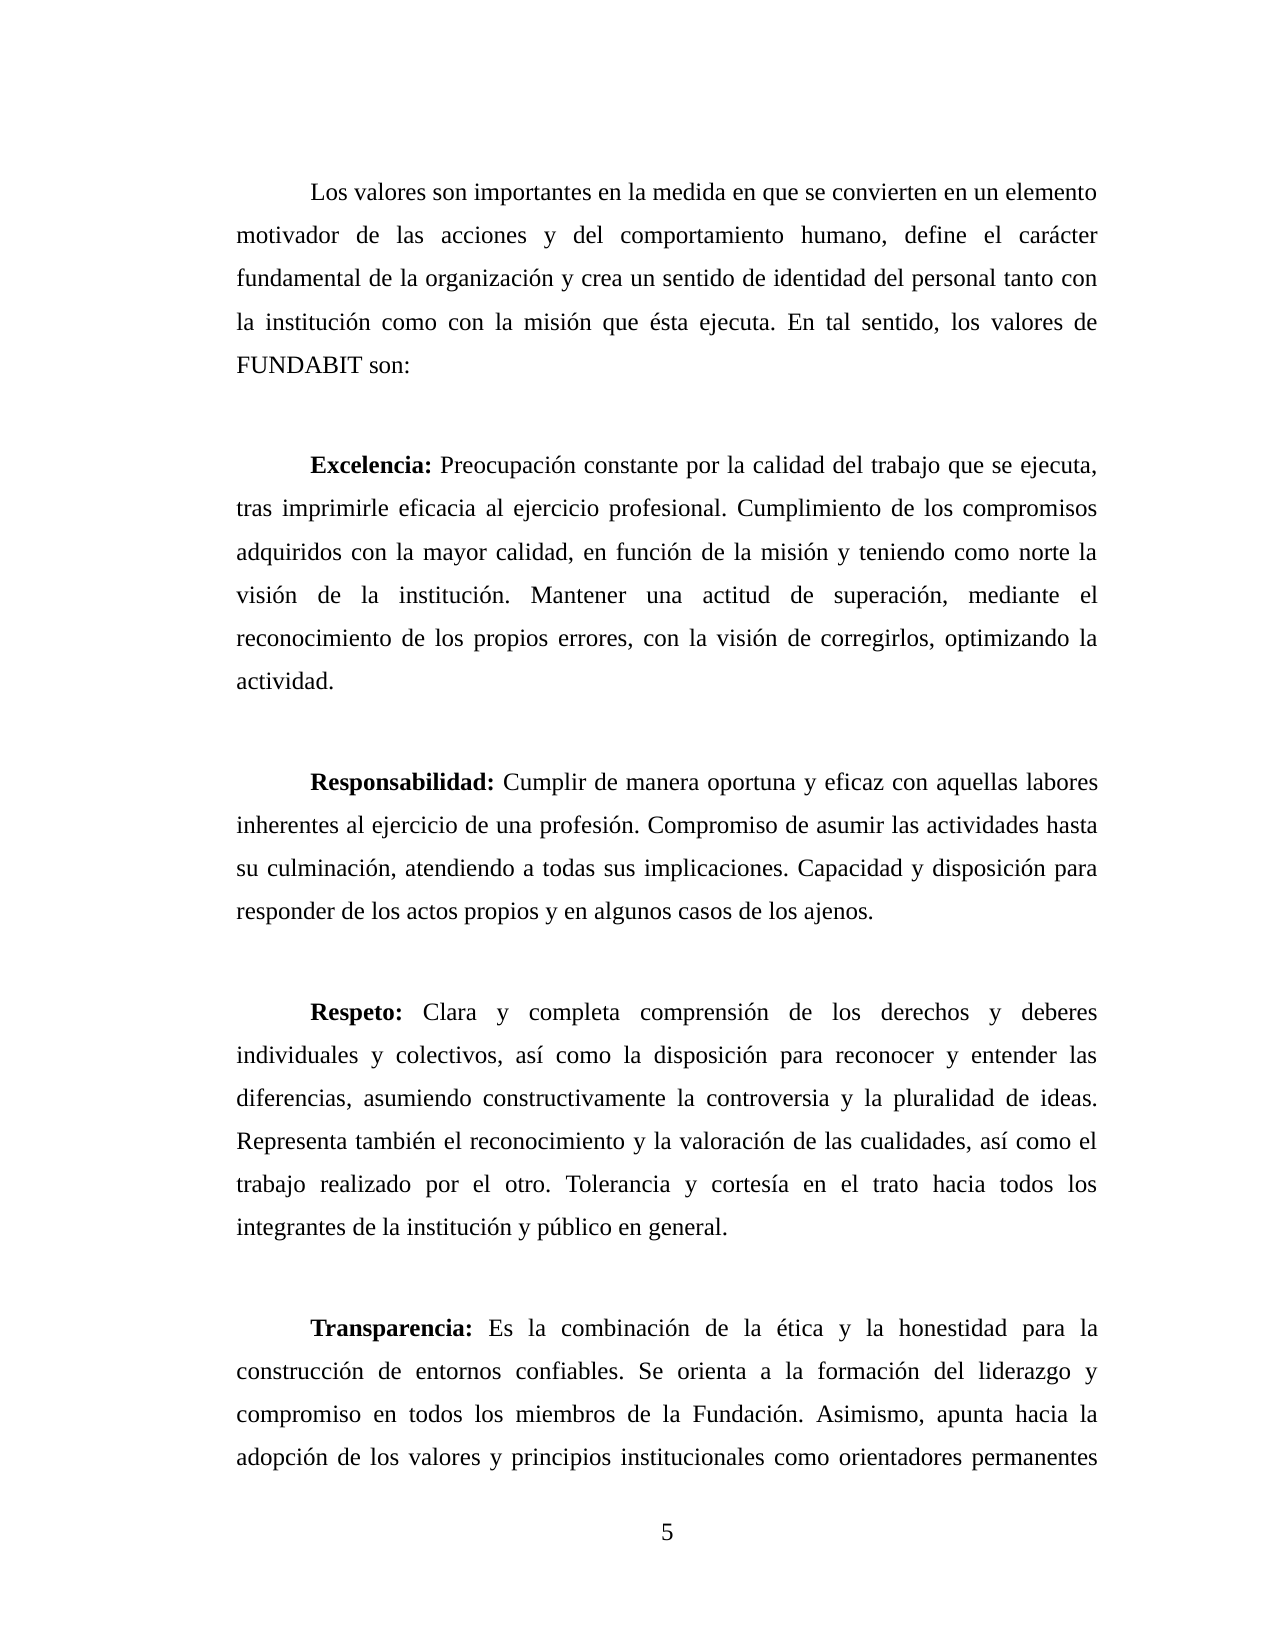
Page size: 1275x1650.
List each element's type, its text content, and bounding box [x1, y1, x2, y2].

text Transparencia: Es la combinación de la ética y la honestidad para la construcción de entornos confiables. Se orienta a la formación del liderazgo y compromiso en todos los miembros de la Fundación. Asimismo, apunta hacia la adopción de los valores y principios institucionales como orientadores permanentes [236, 1313, 1098, 1471]
text Los valores son importantes en la medida en que se convierten en un elemento motivador de las acciones y del comportamiento humano, define el carácter fundamental de la organización y crea un sentido de identidad del personal tanto con la institución como con la misión que ésta ejecuta. En tal sentido, los valores de FUNDABIT son: [236, 177, 1098, 378]
text Excelencia: Preocupación constante por la calidad del trabajo que se ejecuta, tras imprimirle eficacia al ejercicio profesional. Cumplimiento de los compromisos adquiridos con la mayor calidad, en función de la misión y teniendo como norte la visión de la institución. Mantener una actitud de superación, mediante el reconocimiento de los propios errores, con la visión de corregirlos, optimizando la actividad. [236, 450, 1098, 695]
text Responsabilidad: Cumplir de manera oportuna y eficaz con aquellas labores inherentes al ejercicio de una profesión. Compromiso de asumir las actividades hasta su culminación, atendiendo a todas sus implicaciones. Capacidad y disposición para responder de los actos propios y en algunos casos de los ajenos. [236, 767, 1098, 925]
text Respeto: Clara y completa comprensión de los derechos y deberes individuales y colectivos, así como la disposición para reconocer y entender las diferencias, asumiendo constructivamente la controversia y la pluralidad de ideas. Representa también el reconocimiento y la valoración de las cualidades, así como el trabajo realizado por el otro. Tolerancia y cortesía en el trato hacia todos los integrantes de la institución y público en general. [236, 997, 1098, 1241]
